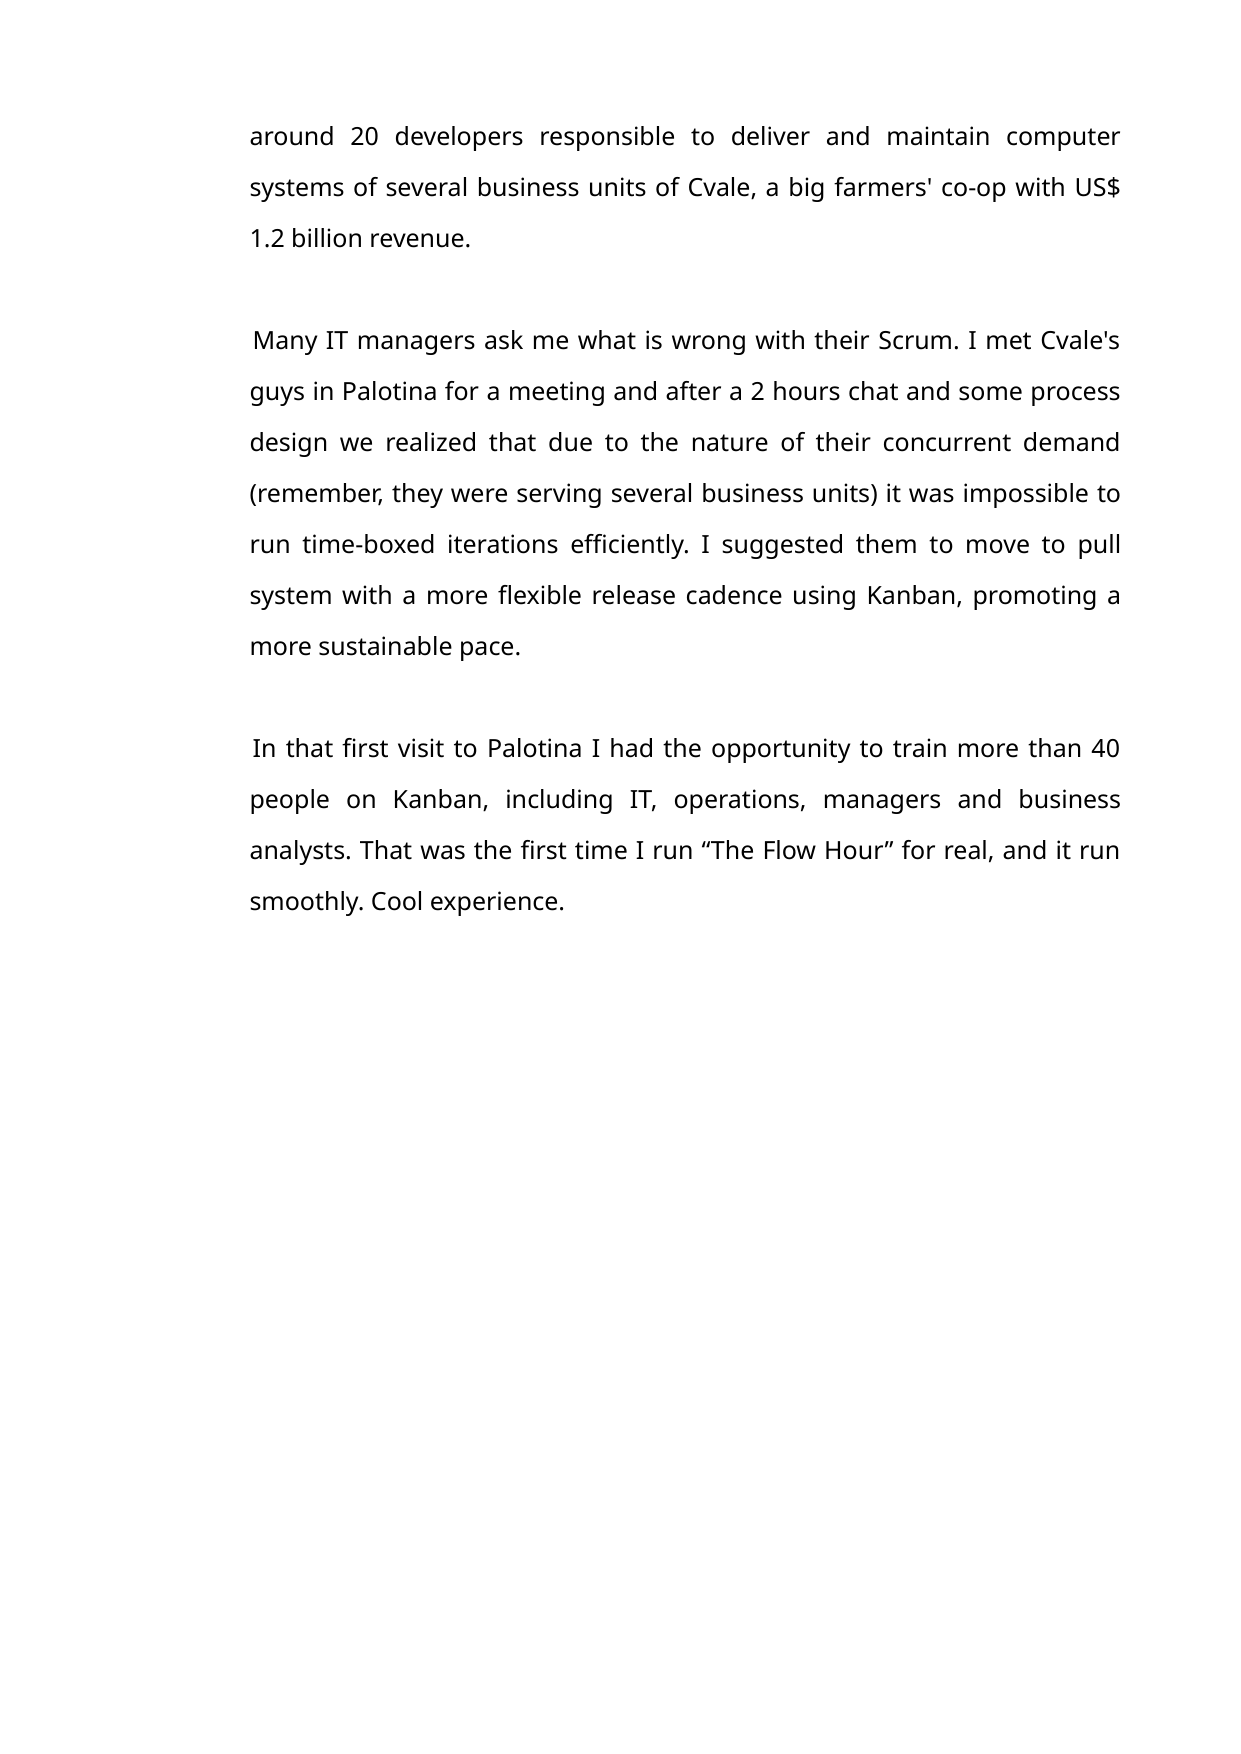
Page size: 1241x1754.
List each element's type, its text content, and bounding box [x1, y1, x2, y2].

text around 20 developers responsible to deliver and maintain computer systems of several business units of Cvale, a big farmers' co-op with US$ 1.2 billion revenue. [249, 118, 1122, 254]
text In that first visit to Palotina I had the opportunity to train more than 40 people on Kanban, including IT, operations, managers and business analysts. That was the first time I run “The Flow Hour” for real, and it run smoothly. Cool experience. [249, 731, 1122, 918]
text Many IT managers ask me what is wrong with their Scrum. I met Cvale's guys in Palotina for a meeting and after a 2 hours chat and some process design we realized that due to the nature of their concurrent demand (remember, they were serving several business units) it was impossible to run time-boxed iterations efficiently. I suggested them to move to pull system with a more flexible release cadence using Kanban, promoting a more sustainable pace. [249, 322, 1122, 663]
